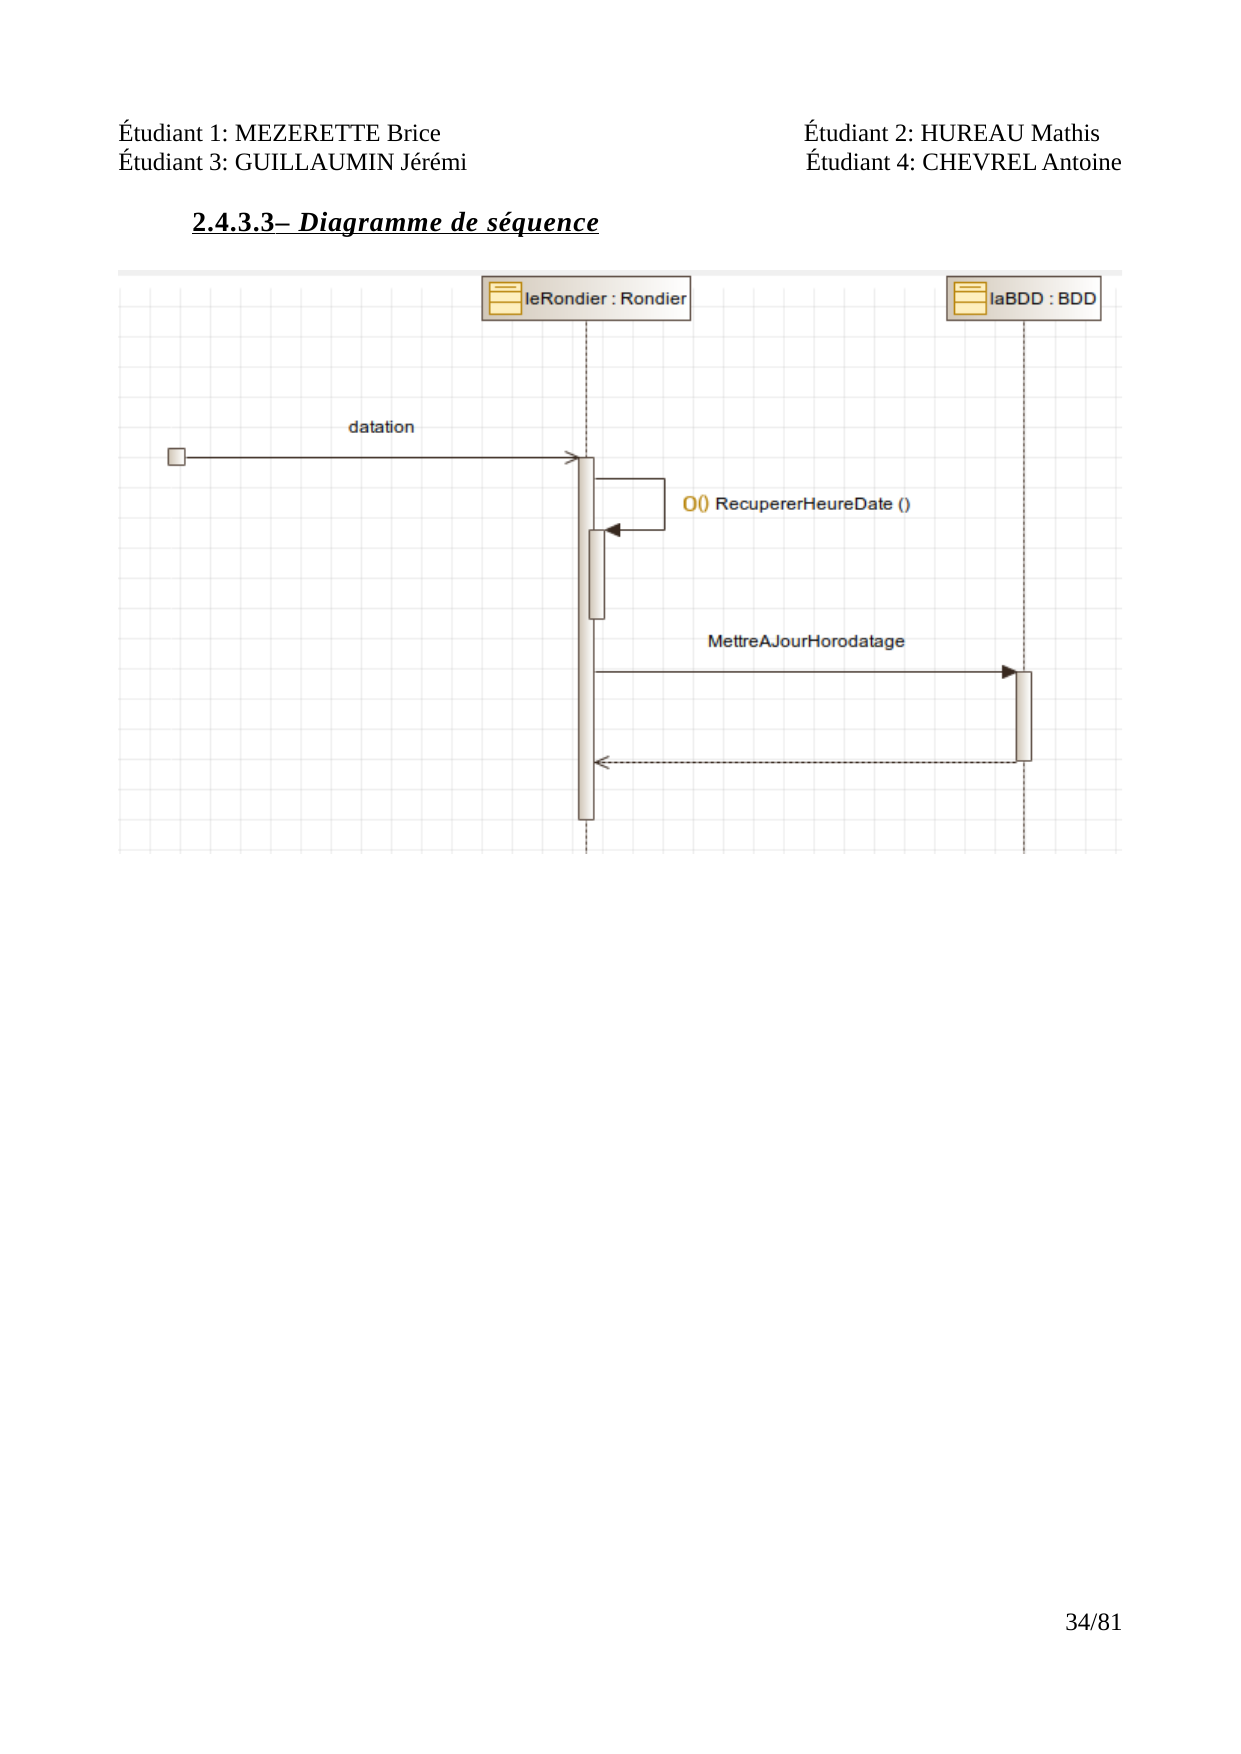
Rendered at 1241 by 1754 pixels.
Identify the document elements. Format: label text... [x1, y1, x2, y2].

picture [118, 270, 1123, 854]
subtitle 2.4.3.3– Diagramme de séquence [118, 205, 1122, 237]
